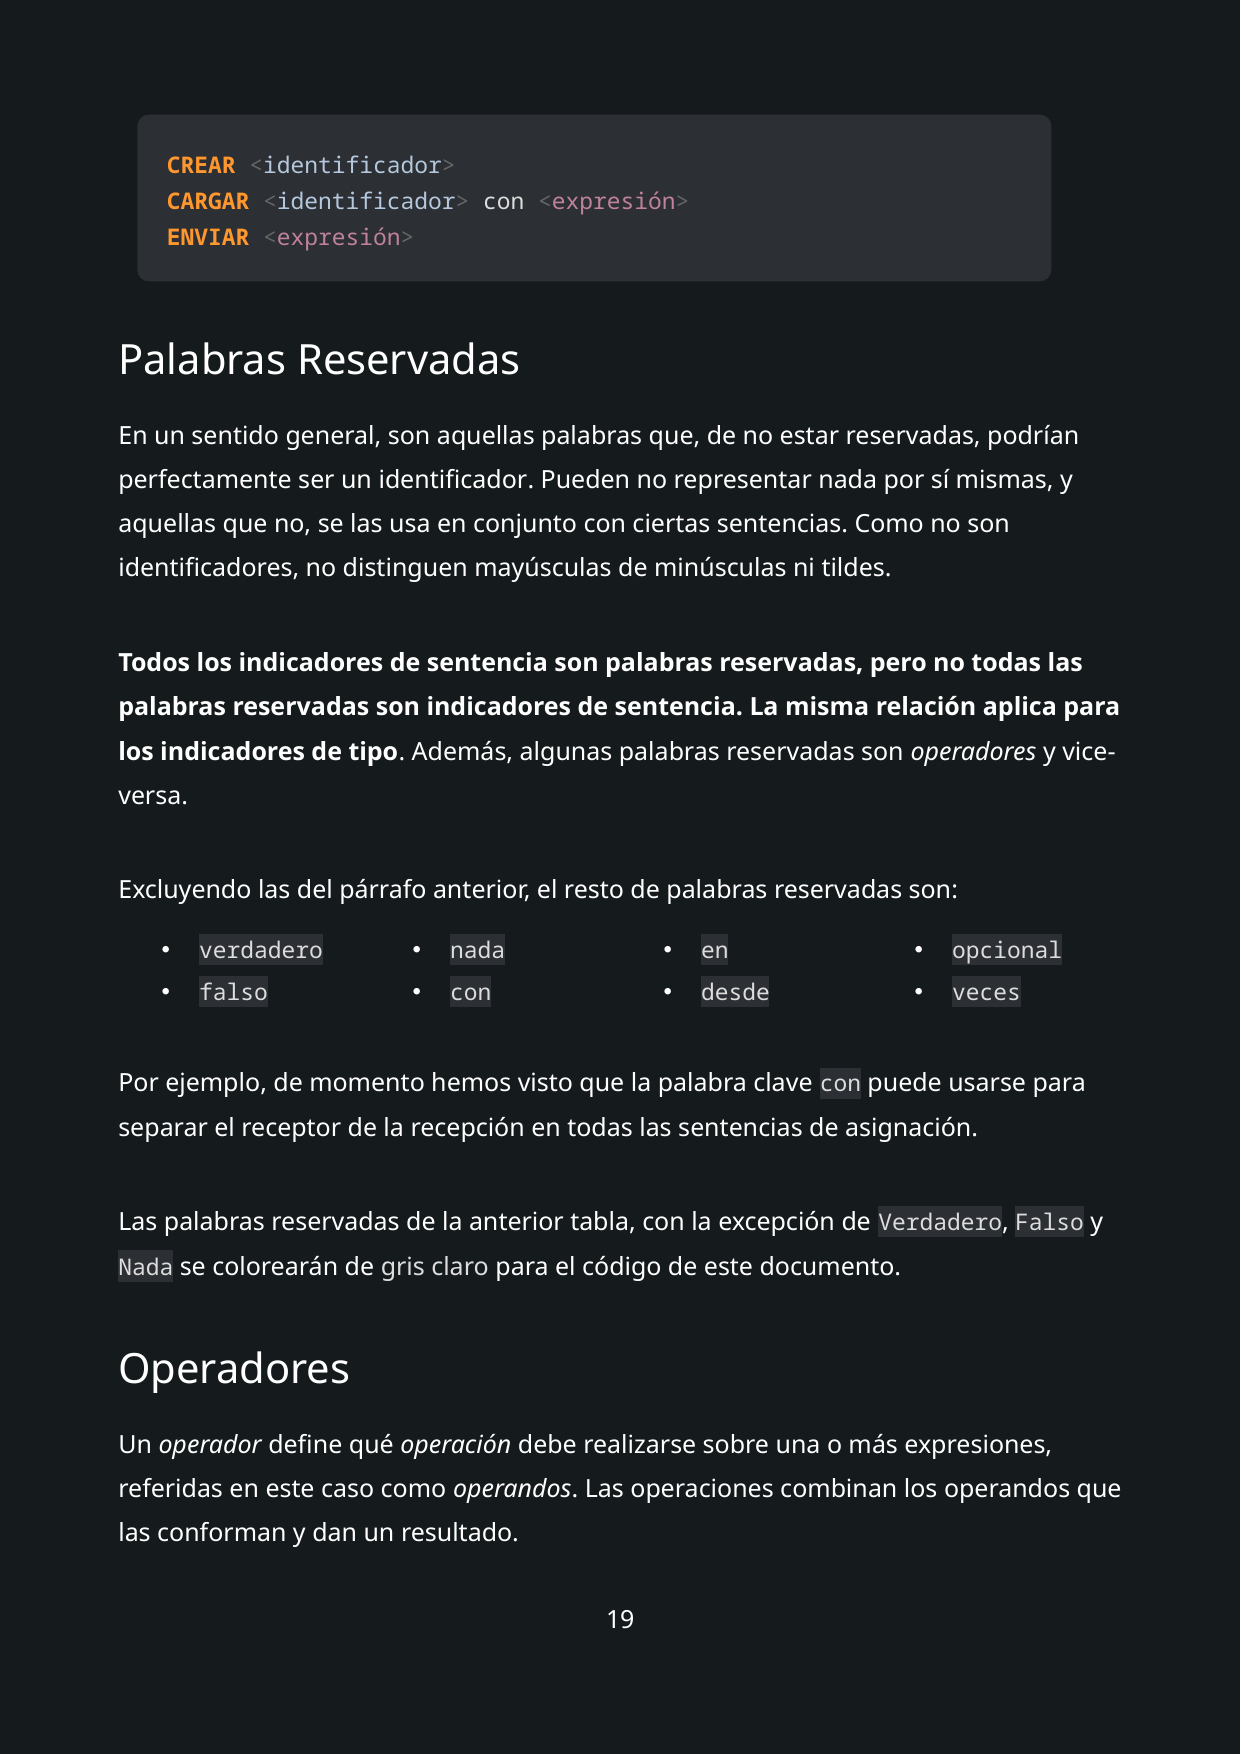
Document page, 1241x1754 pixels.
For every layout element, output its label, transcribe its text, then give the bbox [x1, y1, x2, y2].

table_header en [620, 928, 871, 971]
text Las palabras reservadas de la anterior tabla, con la excepción de Verdadero, Falso y Nada se colorearán de gris claro para el código de este documento. [118, 1204, 1122, 1282]
text Todos los indicadores de sentencia son palabras reservadas, pero no todas las palabras reservadas son indicadores de sentencia. La misma relación aplica para los indicadores de tipo. Además, algunas palabras reservadas son operadores y vice-versa. [118, 644, 1122, 811]
text En un sentido general, son aquellas palabras que, de no estar reservadas, podrían perfectamente ser un identificador. Pueden no representar nada por sí mismas, y aquellas que no, se las usa en conjunto con ciertas sentencias. Como no son identificadores, no distinguen mayúsculas de minúsculas ni tildes. [118, 417, 1122, 584]
table_header verdadero [118, 928, 369, 971]
table_cell falso [118, 971, 369, 1013]
subtitle Palabras Reservadas [118, 330, 1122, 387]
table_header opcional [871, 928, 1122, 971]
subtitle Operadores [118, 1339, 1122, 1396]
table_cell desde [620, 971, 871, 1013]
table_header nada [369, 928, 620, 971]
text Excluyendo las del párrafo anterior, el resto de palabras reservadas son: [118, 872, 1122, 906]
table_cell con [369, 971, 620, 1013]
text Un operador define qué operación debe realizarse sobre una o más expresiones, referidas en este caso como operandos. Las operaciones combinan los operandos que las conforman y dan un resultado. [118, 1426, 1122, 1549]
text Por ejemplo, de momento hemos visto que la palabra clave con puede usarse para separar el receptor de la recepción en todas las sentencias de asignación. [118, 1065, 1122, 1143]
table_cell veces [871, 971, 1122, 1013]
